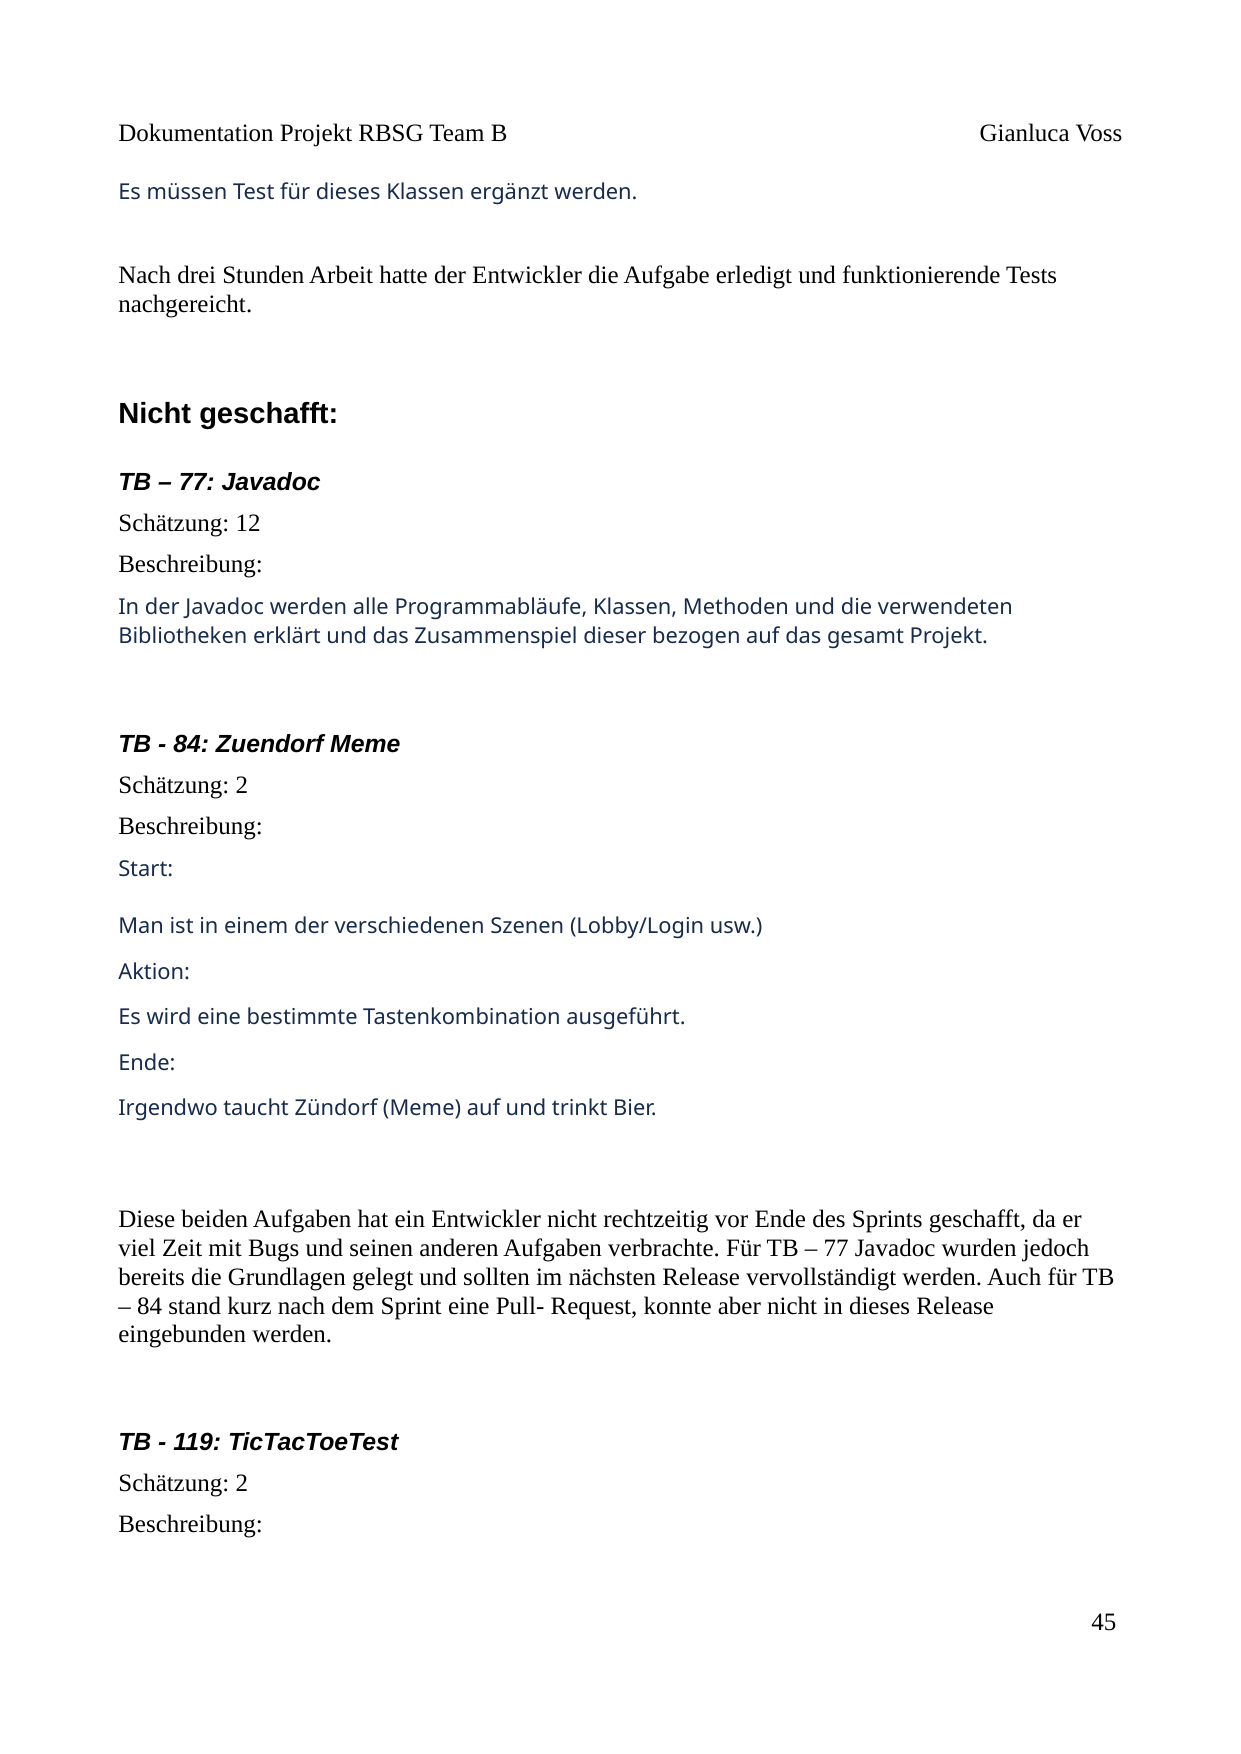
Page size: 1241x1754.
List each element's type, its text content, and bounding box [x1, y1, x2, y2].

text Ende: [118, 1047, 1122, 1077]
text Man ist in einem der verschiedenen Szenen (Lobby/Login usw.) [118, 911, 1122, 940]
text Beschreibung: [118, 811, 1122, 840]
text Schätzung: 12 [118, 508, 1122, 537]
text Aktion: [118, 956, 1122, 986]
text Es wird eine bestimmte Tastenkombination ausgeführt. [118, 1001, 1122, 1031]
text In der Javadoc werden alle Programmabläufe, Klassen, Methoden und die verwendeten Bibliotheken erklärt und das Zusammenspiel dieser bezogen auf das gesamt Projekt. [118, 591, 1122, 650]
text Beschreibung: [118, 1509, 1122, 1538]
text Nach drei Stunden Arbeit hatte der Entwickler die Aufgabe erledigt und funktionierende Tests nachgereicht. [118, 260, 1122, 317]
text Beschreibung: [118, 549, 1122, 578]
text Schätzung: 2 [118, 770, 1122, 799]
subtitle Nicht geschafft: [118, 396, 1122, 430]
subtitle TB – 77: Javadoc [118, 467, 1122, 496]
text Irgendwo taucht Zündorf (Meme) auf und trinkt Bier. [118, 1092, 1122, 1122]
subtitle TB - 84: Zuendorf Meme [118, 729, 1122, 758]
subtitle TB - 119: TicTacToeTest [118, 1427, 1122, 1456]
text Start: [118, 853, 1122, 882]
text Schätzung: 2 [118, 1468, 1122, 1497]
text Diese beiden Aufgaben hat ein Entwickler nicht rechtzeitig vor Ende des Sprints geschafft, da er viel Zeit mit Bugs und seinen anderen Aufgaben verbrachte. Für TB – 77 Javadoc wurden jedoch bereits die Grundlagen gelegt und sollten im nächsten Release vervollständigt werden. Auch für TB – 84 stand kurz nach dem Sprint eine Pull- Request, konnte aber nicht in dieses Release eingebunden werden. [118, 1204, 1122, 1348]
text Es müssen Test für dieses Klassen ergänzt werden. [118, 176, 1122, 206]
